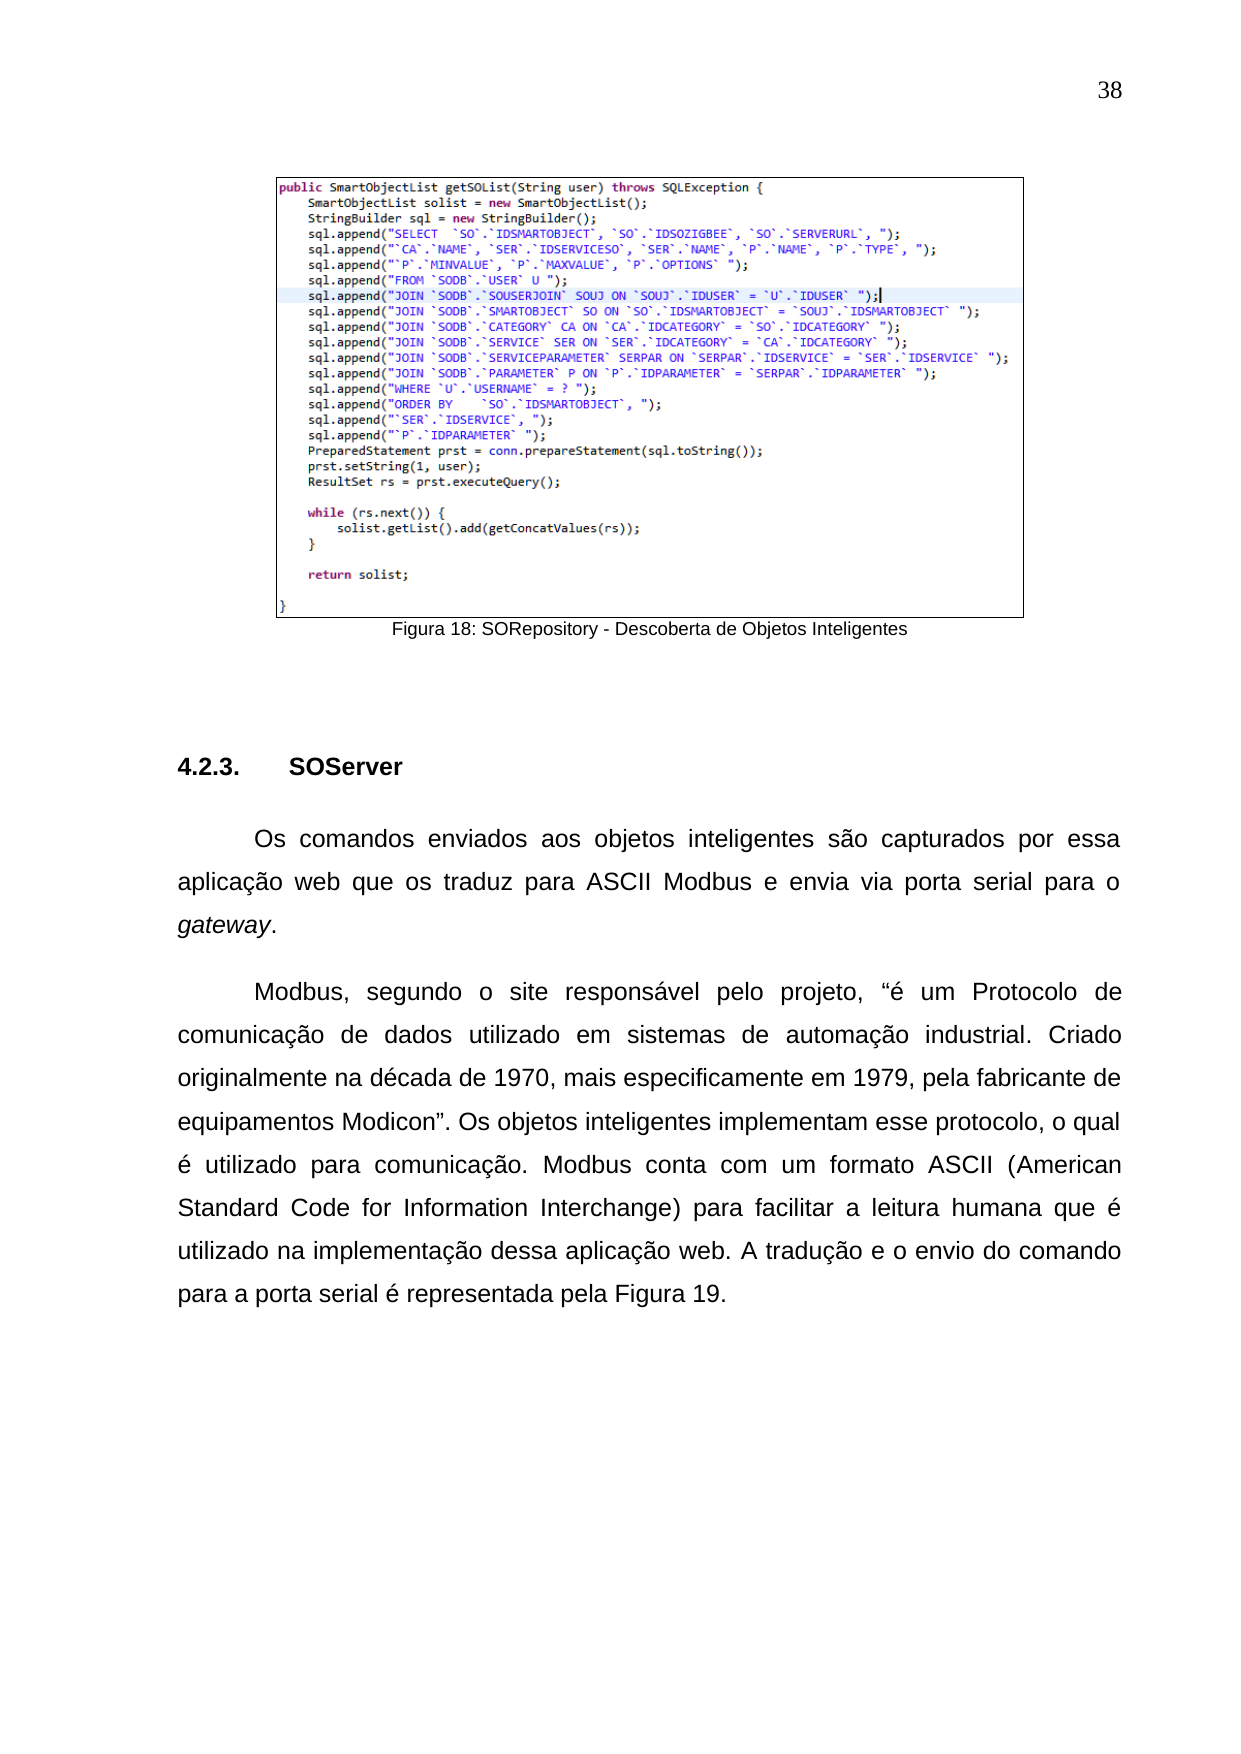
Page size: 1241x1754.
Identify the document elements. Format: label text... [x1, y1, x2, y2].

list SOServer [177, 752, 1122, 781]
text Os comandos enviados aos objetos inteligentes são capturados por essa aplicação web que os traduz para ASCII Modbus e envia via porta serial para o gateway. [177, 824, 1122, 939]
text Figura 18: SORepository - Descoberta de Objetos Inteligentes [276, 618, 1023, 639]
picture [277, 178, 1023, 617]
text Modbus, segundo o site responsável pelo projeto, “é um Protocolo de comunicação de dados utilizado em sistemas de automação industrial. Criado originalmente na década de 1970, mais especificamente em 1979, pela fabricante de equipamentos Modicon”. Os objetos inteligentes implementam esse protocolo, o qual é utilizado para comunicação. Modbus conta com um formato ASCII (American Standard Code for Information Interchange) para facilitar a leitura humana que é utilizado na implementação dessa aplicação web. A tradução e o envio do comando para a porta serial é representada pela Figura 19. [177, 977, 1122, 1308]
